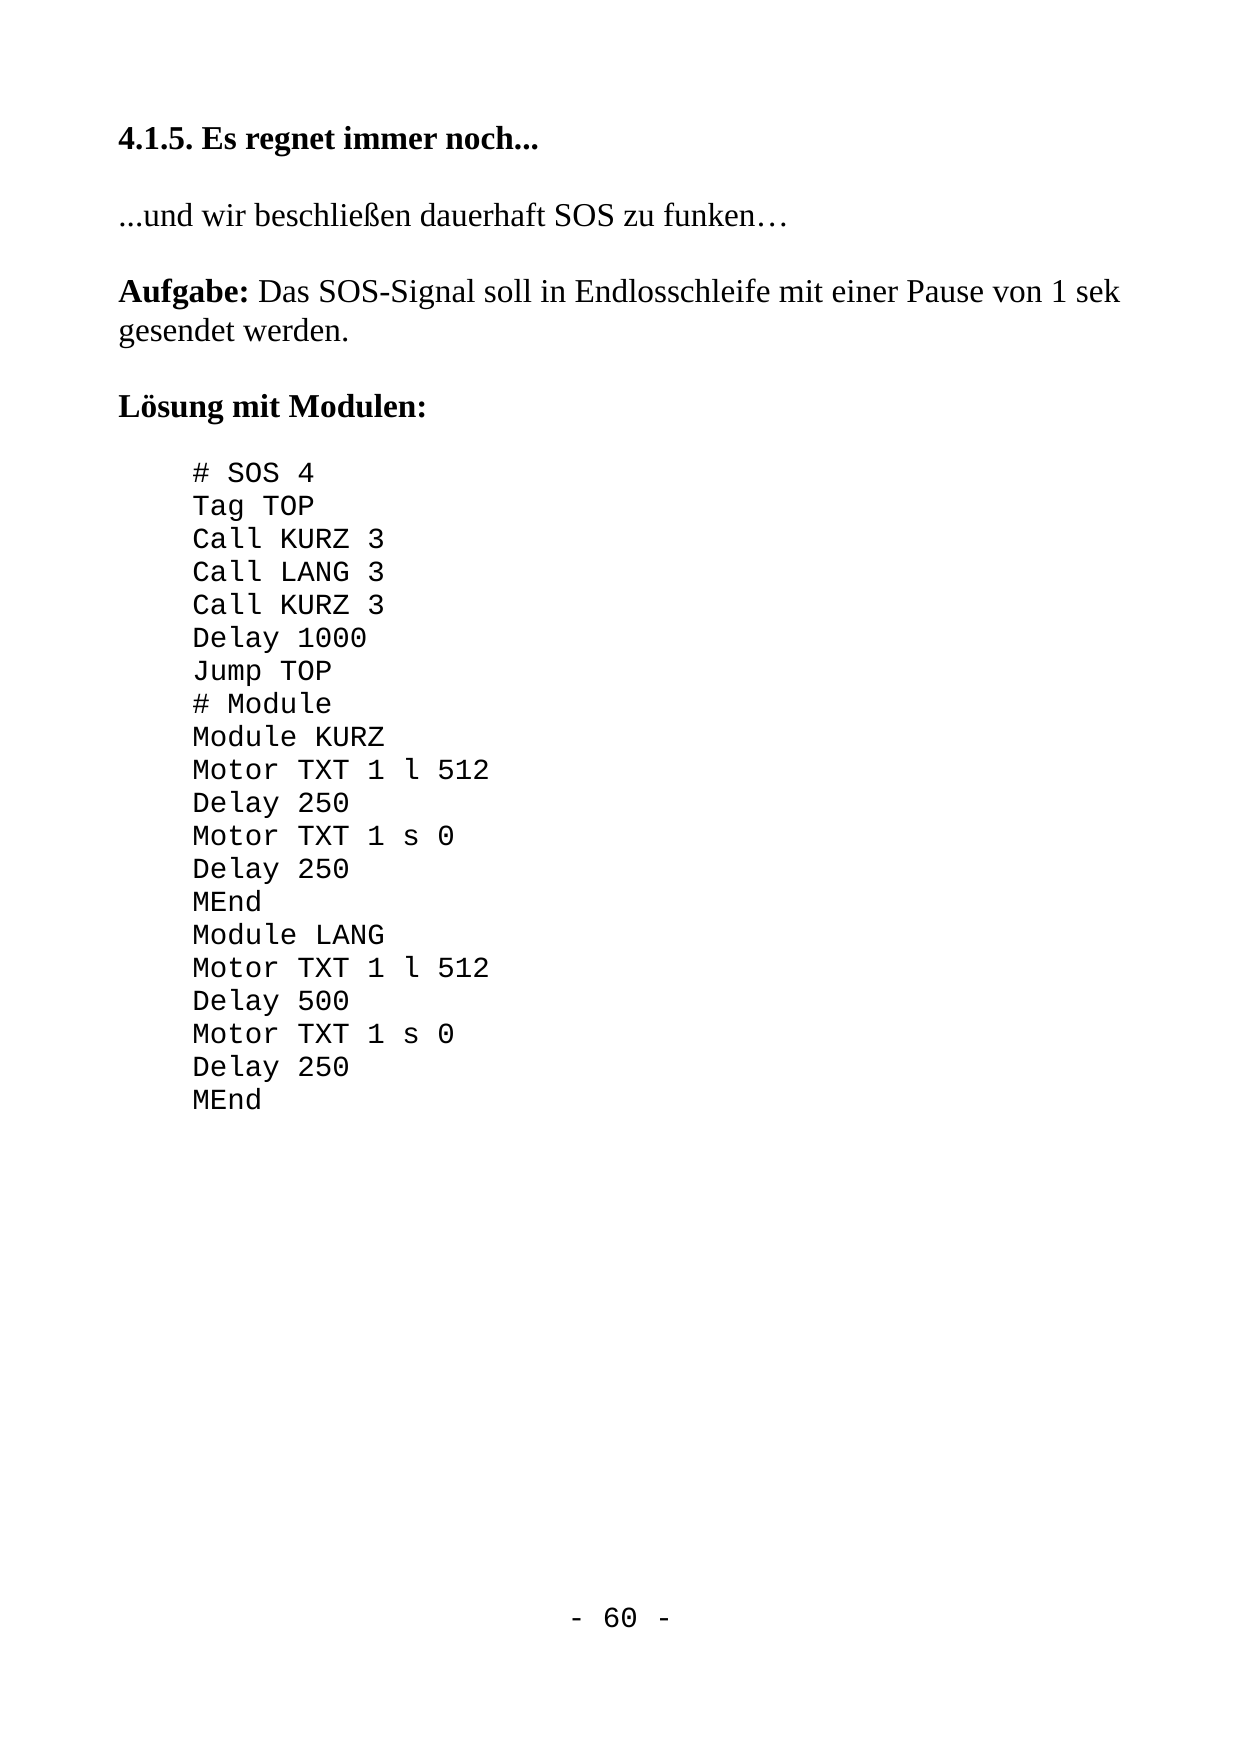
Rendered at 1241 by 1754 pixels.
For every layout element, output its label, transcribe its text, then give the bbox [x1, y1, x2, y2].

text Aufgabe: Das SOS-Signal soll in Endlosschleife mit einer Pause von 1 sek gesendet werden. [118, 271, 1122, 348]
text Call LANG 3 [118, 557, 1122, 590]
text Motor TXT 1 l 512 [118, 755, 1122, 788]
text Motor TXT 1 s 0 [118, 821, 1122, 854]
text Lösung mit Modulen: [118, 386, 1122, 425]
text Motor TXT 1 l 512 [118, 953, 1122, 986]
text Delay 500 [118, 986, 1122, 1019]
text Delay 250 [118, 854, 1122, 887]
text Call KURZ 3 [118, 524, 1122, 557]
text ...und wir beschließen dauerhaft SOS zu funken… [118, 195, 1122, 233]
text Motor TXT 1 s 0 [118, 1019, 1122, 1052]
text # Module [118, 689, 1122, 722]
text Module LANG [118, 920, 1122, 953]
text Delay 250 [118, 788, 1122, 821]
text Call KURZ 3 [118, 590, 1122, 623]
text MEnd [118, 887, 1122, 920]
text Jump TOP [118, 656, 1122, 689]
text 4.1.5. Es regnet immer noch... [118, 118, 1122, 156]
text Tag TOP [118, 491, 1122, 524]
text Delay 250 [118, 1052, 1122, 1085]
text MEnd [118, 1085, 1122, 1118]
text # SOS 4 [118, 458, 1122, 491]
text Delay 1000 [118, 623, 1122, 656]
text Module KURZ [118, 722, 1122, 755]
